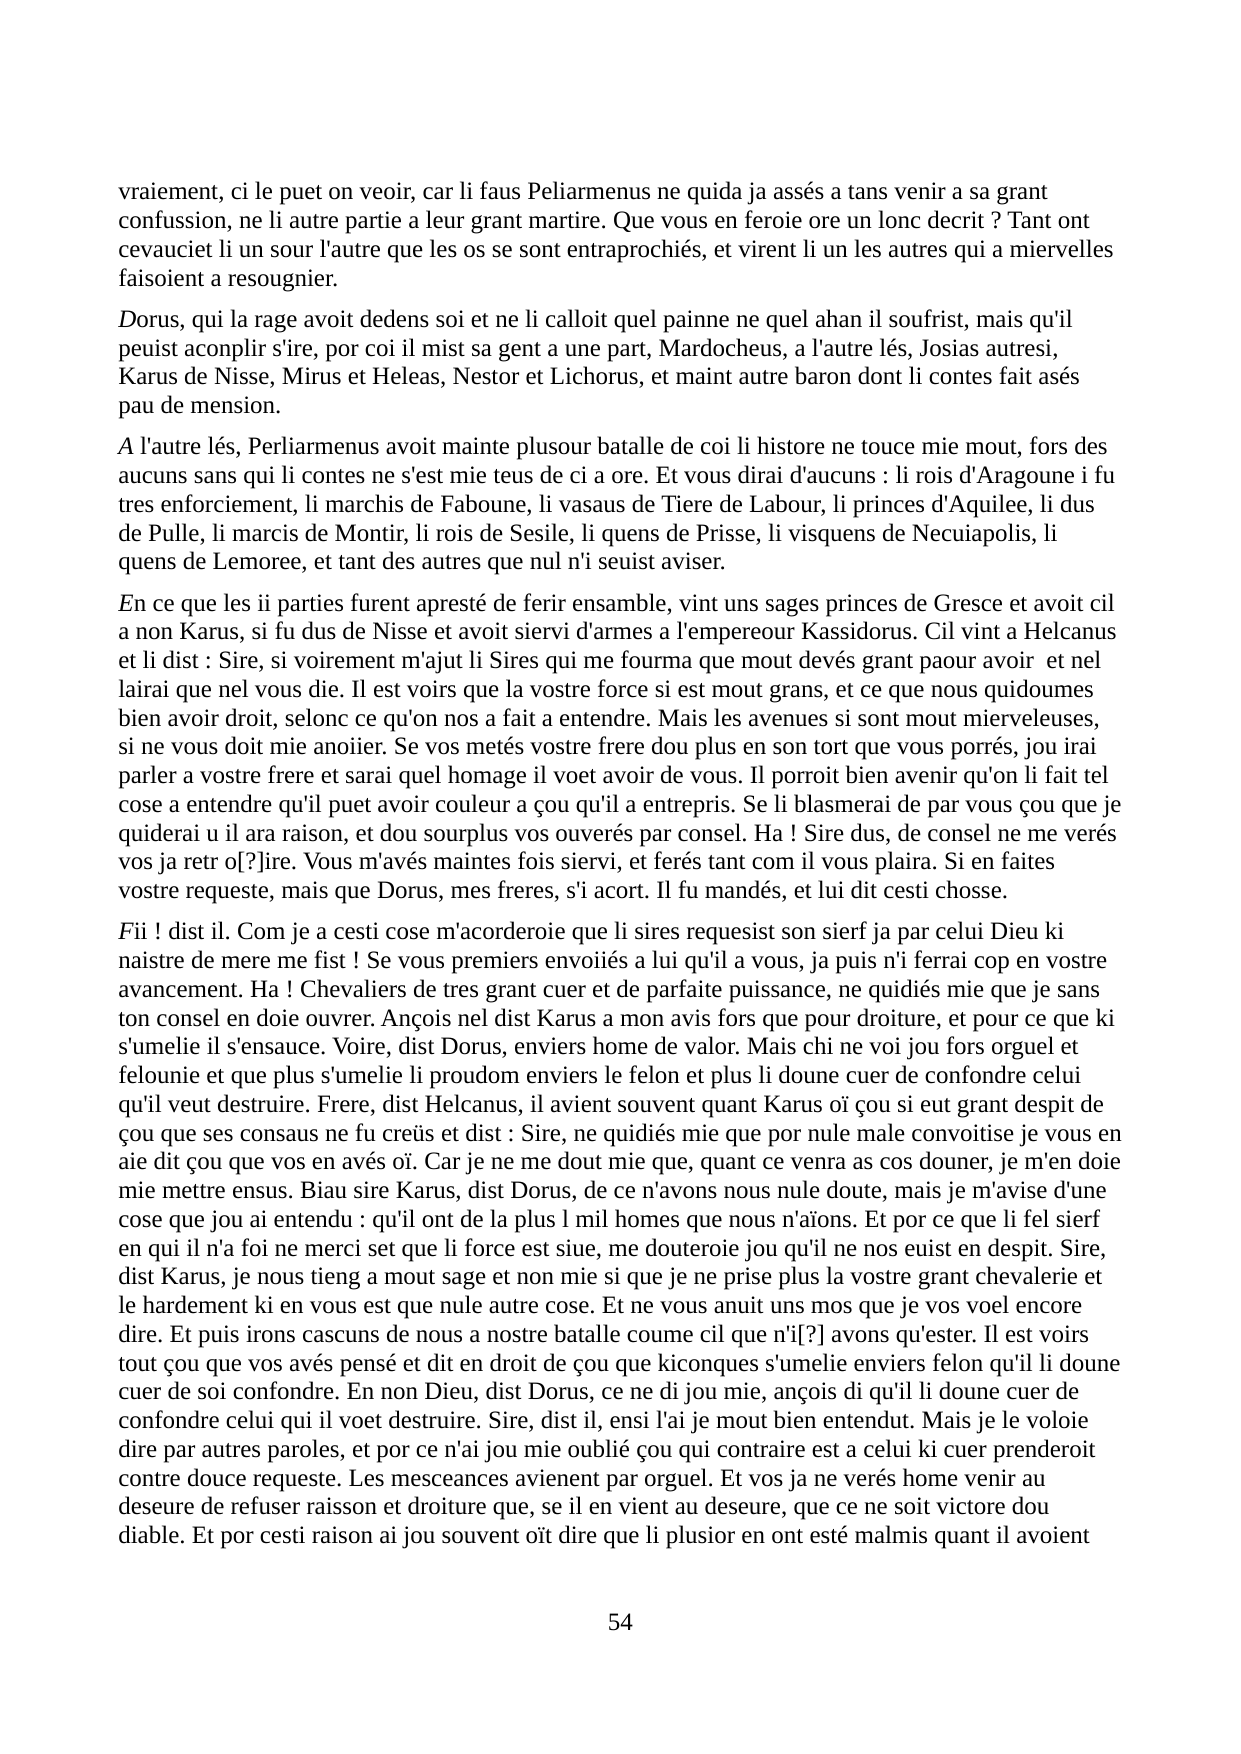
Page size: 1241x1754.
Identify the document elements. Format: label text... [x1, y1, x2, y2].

text Fii ! dist il. Com je a cesti cose m'acorderoie que li sires requesist son sierf ja par celui Dieu ki naistre de mere me fist ! Se vous premiers envoiiés a lui qu'il a vous, ja puis n'i ferrai cop en vostre avancement. Ha ! Chevaliers de tres grant cuer et de parfaite puissance, ne quidiés mie que je sans ton consel en doie ouvrer. Ançois nel dist Karus a mon avis fors que pour droiture, et pour ce que ki s'umelie il s'ensauce. Voire, dist Dorus, enviers home de valor. Mais chi ne voi jou fors orguel et felounie et que plus s'umelie li proudom enviers le felon et plus li doune cuer de confondre celui qu'il veut destruire. Frere, dist Helcanus, il avient souvent quant Karus oï çou si eut grant despit de çou que ses consaus ne fu creüs et dist : Sire, ne quidiés mie que por nule male convoitise je vous en aie dit çou que vos en avés oï. Car je ne me dout mie que, quant ce venra as cos douner, je m'en doie mie mettre ensus. Biau sire Karus, dist Dorus, de ce n'avons nous nule doute, mais je m'avise d'une cose que jou ai entendu : qu'il ont de la plus l mil homes que nous n'aïons. Et por ce que li fel sierf en qui il n'a foi ne merci set que li force est siue, me douteroie jou qu'il ne nos euist en despit. Sire, dist Karus, je nous tieng a mout sage et non mie si que je ne prise plus la vostre grant chevalerie et le hardement ki en vous est que nule autre cose. Et ne vous anuit uns mos que je vos voel encore dire. Et puis irons cascuns de nous a nostre batalle coume cil que n'i[?] avons qu'ester. Il est voirs tout çou que vos avés pensé et dit en droit de çou que kiconques s'umelie enviers felon qu'il li doune cuer de soi confondre. En non Dieu, dist Dorus, ce ne di jou mie, ançois di qu'il li doune cuer de confondre celui qui il voet destruire. Sire, dist il, ensi l'ai je mout bien entendut. Mais je le voloie dire par autres paroles, et por ce n'ai jou mie oublié çou qui contraire est a celui ki cuer prenderoit contre douce requeste. Les mesceances avienent par orguel. Et vos ja ne verés home venir au deseure de refuser raisson et droiture que, se il en vient au deseure, que ce ne soit victore dou diable. Et por cesti raison ai jou souvent oït dire que li plusior en ont esté malmis quant il avoient bien droit et il se metoient hors de conssel ki a humelité et a raison s'acordoient. [118, 703, 1122, 1364]
text En ce que les ii parties furent apresté de ferir ensamble, vint uns sages princes de Gresce et avoit cil a non Karus, si fu dus de Nisse et avoit siervi d'armes a l'empereour Kassidorus. Cil vint a Helcanus et li dist : Sire, si voirement m'ajut li Sires qui me fourma que mout devés grant paour avoir et nel lairai que nel vous die. Il est voirs que la vostre force si est mout grans, et ce que nous quidoumes bien avoir droit, selonc ce qu'on nos a fait a entendre. Mais les avenues si sont mout mierveleuses, si ne vous doit mie anoiier. Se vos metés vostre frere dou plus en son tort que vous porrés, jou irai parler a vostre frere et sarai quel homage il voet avoir de vous. Il porroit bien avenir qu'on li fait tel cose a entendre qu'il puet avoir couleur a çou qu'il a entrepris. Se li blasmerai de par vous çou que je quiderai u il ara raison, et dou sourplus vos ouverés par consel. Ha ! Sire dus, de consel ne me verés vos ja retr o[?]ire. Vous m'avés maintes fois siervi, et ferés tant com il vous plaira. Si en faites vostre requeste, mais que Dorus, mes freres, s'i acort. Il fu mandés, et lui dit cesti chosse. [118, 374, 1122, 690]
text Dorus, qui la rage avoit dedens soi et ne li calloit quel painne ne quel ahan il soufrist, mais qu'il peuist aconplir s'ire, por coi il mist sa gent a une part, Mardocheus, a l'autre lés, Josias autresi, Karus de Nisse, Mirus et Heleas, Nestor et Lichorus, et maint autre baron dont li contes fait asés pau de mension. [118, 176, 1122, 205]
text A l'autre lés, Perliarmenus avoit mainte plusour batalle de coi li histore ne touce mie mout, fors des aucuns sans qui li contes ne s'est mie teus de ci a ore. Et vous dirai d'aucuns : li rois d'Aragoune i fu tres enforciement, li marchis de Faboune, li vasaus de Tiere de Labour, li princes d'Aquilee, li dus de Pulle, li marcis de Montir, li rois de Sesile, li quens de Prisse, li visquens de Necuiapolis, li quens de Lemoree, et tant des autres que nul n'i seuist aviser. [118, 218, 1122, 361]
text Quant ce eut dit Kassidorus oiant tous, n'i eut nul qui ne deist en lui meisme que mout ert sages Kassidorus et parfais en chevalerie. Mais n'i eut si hardi ki osast respondre pour Dorus, et il dist apriés le duc : Il me poise dou sairement que jou ai fait, car je ne me dounoie regart de cestui point, ne je mie ne voel por moi demeurt cis consaus qui est droituriers. Et Dieu le me pardoinst, si voirement que je n'i regarde fors droiture a mon avis. Dont se traist Kassidorus a sa batalle sans plus parler. Et uns autres princes ki ot non Mirus vint a Dorus et li dist : Sire, ne vos anuit de vostre sairement, car ne quidiés mie mesire vostre pere n'eut mie vostre maniere, car jou li oï dire que sairemens ki fais n'estoit par consel n'estoit a tenir a celui ki veoit ki n'i avoit couleur de droiture. Et, a l'autre lés, mesire vostre frere n'i envoiera mie, ançois irai u Kassidorus de nostre plainne volenté. Amis, dist il, je vois a ma gent, car il m'est avis que je les voi ci venir sour nos et alés quel part qu'il vos plaist, car je m'otroi a tous consaus, ki ne soient de felon. Atant vint Mirus a Kassidorus et li dist : Sire, de vostre consel ne doit nus recroire. Aler vos convient el mesage. Mirum, Mirum, dist Kassidorus, c'est a tart ! Vees ici vos anemis u vienent fel et orgillous et ki sevent lor victoire. Mais nos, ki avons a soufrir çou que vos porés encore anuit savoir, ne doutons. Et uns seus jors de respit c mars vaut. A la jornee d'ui, pierdre nous convient, mais je ne sai mie conbien. Sire, tournés a vostre gent, car, se vous passés outre, je me dout que vous n'i soiiés retenus. Atant se mist Mirus viers l'ost Peliarmenum a guise d'oume ki mesage voloit dire, et on li fist voie de ci a Peliarmaine, ki conmanda sa gent a ariester de ci a dont que cil euist dit son mesage. [118, 1376, 1122, 1549]
